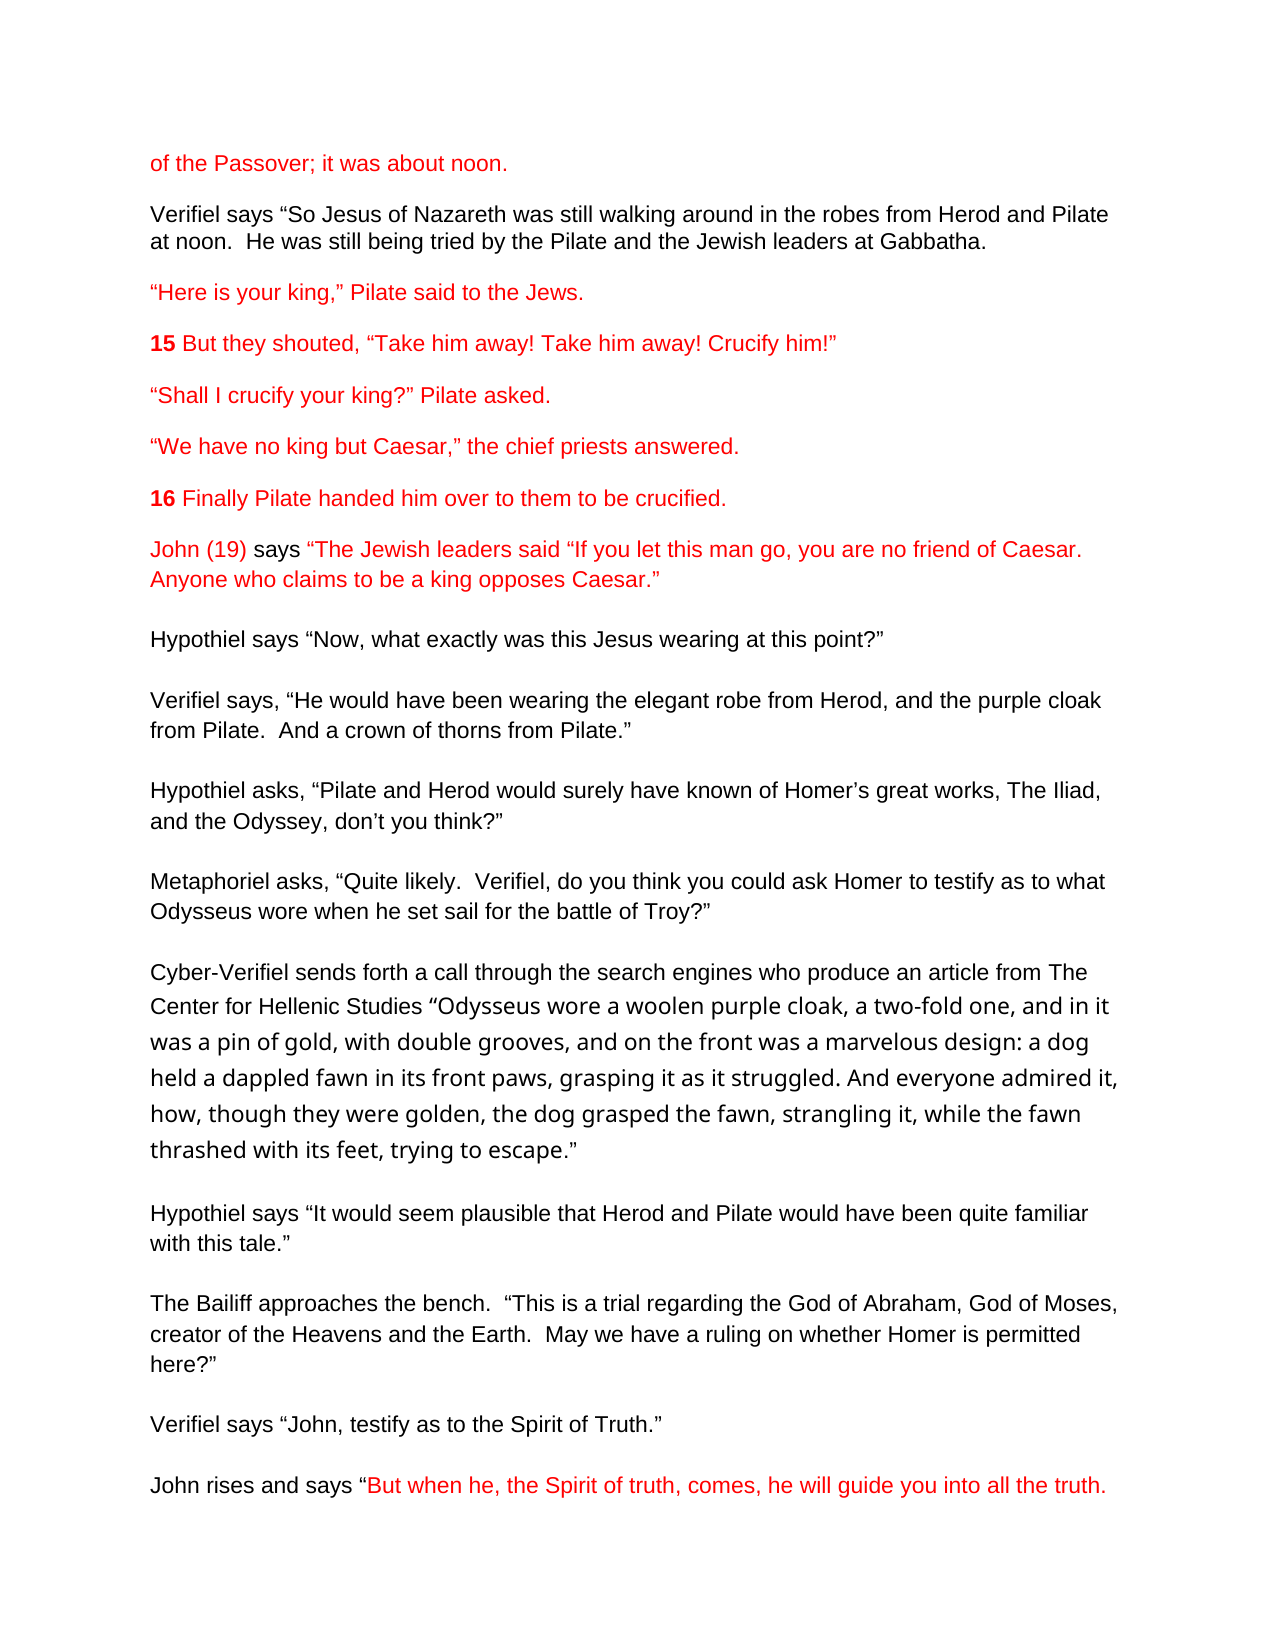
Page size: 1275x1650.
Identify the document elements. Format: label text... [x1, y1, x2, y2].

text “Shall I crucify your king?” Pilate asked. [150, 382, 1125, 408]
text Hypothiel says “Now, what exactly was this Jesus wearing at this point?” [150, 626, 1125, 653]
text Hypothiel says “It would seem plausible that Herod and Pilate would have been quite familiar with this tale.” [150, 1200, 1125, 1256]
text “Here is your king,” Pilate said to the Jews. [150, 279, 1125, 305]
text John rises and says “But when he, the Spirit of truth, comes, he will guide you into all the truth. [150, 1472, 1125, 1498]
text of the Passover; it was about noon. [150, 150, 1125, 176]
text 16 Finally Pilate handed him over to them to be crucified. [150, 484, 1125, 511]
text The Bailiff approaches the bench. “This is a trial regarding the God of Abraham, God of Moses, creator of the Heavens and the Earth. May we have a ruling on whether Homer is permitted here?” [150, 1290, 1125, 1377]
text 15 But they shouted, “Take him away! Take him away! Crucify him!” [150, 330, 1125, 357]
text Verifiel says “John, testify as to the Spirit of Truth.” [150, 1411, 1125, 1437]
text “We have no king but Caesar,” the chief priests answered. [150, 433, 1125, 459]
text Verifiel says, “He would have been wearing the elegant robe from Herod, and the purple cloak from Pilate. And a crown of thorns from Pilate.” [150, 687, 1125, 743]
text Metaphoriel asks, “Quite likely. Verifiel, do you think you could ask Homer to testify as to what Odysseus wore when he set sail for the battle of Troy?” [150, 868, 1125, 925]
text Hypothiel asks, “Pilate and Herod would surely have known of Homer’s great works, The Iliad, and the Odyssey, don’t you think?” [150, 777, 1125, 834]
text Verifiel says “So Jesus of Nazareth was still walking around in the robes from Herod and Pilate at noon. He was still being tried by the Pilate and the Jewish leaders at Gabbatha. [150, 201, 1125, 254]
text John (19) says “The Jewish leaders said “If you let this man go, you are no friend of Caesar. Anyone who claims to be a king opposes Caesar.” [150, 536, 1125, 592]
text Cyber-Verifiel sends forth a call through the search engines who produce an article from The Center for Hellenic Studies “Odysseus wore a woolen purple cloak, a two-fold one, and in it was a pin of gold, with double grooves, and on the front was a marvelous design: a dog held a dappled fawn in its front paws, grasping it as it struggled. And everyone admired it, how, though they were golden, the dog grasped the fawn, strangling it, while the fawn thrashed with its feet, trying to escape.” [150, 959, 1125, 1165]
